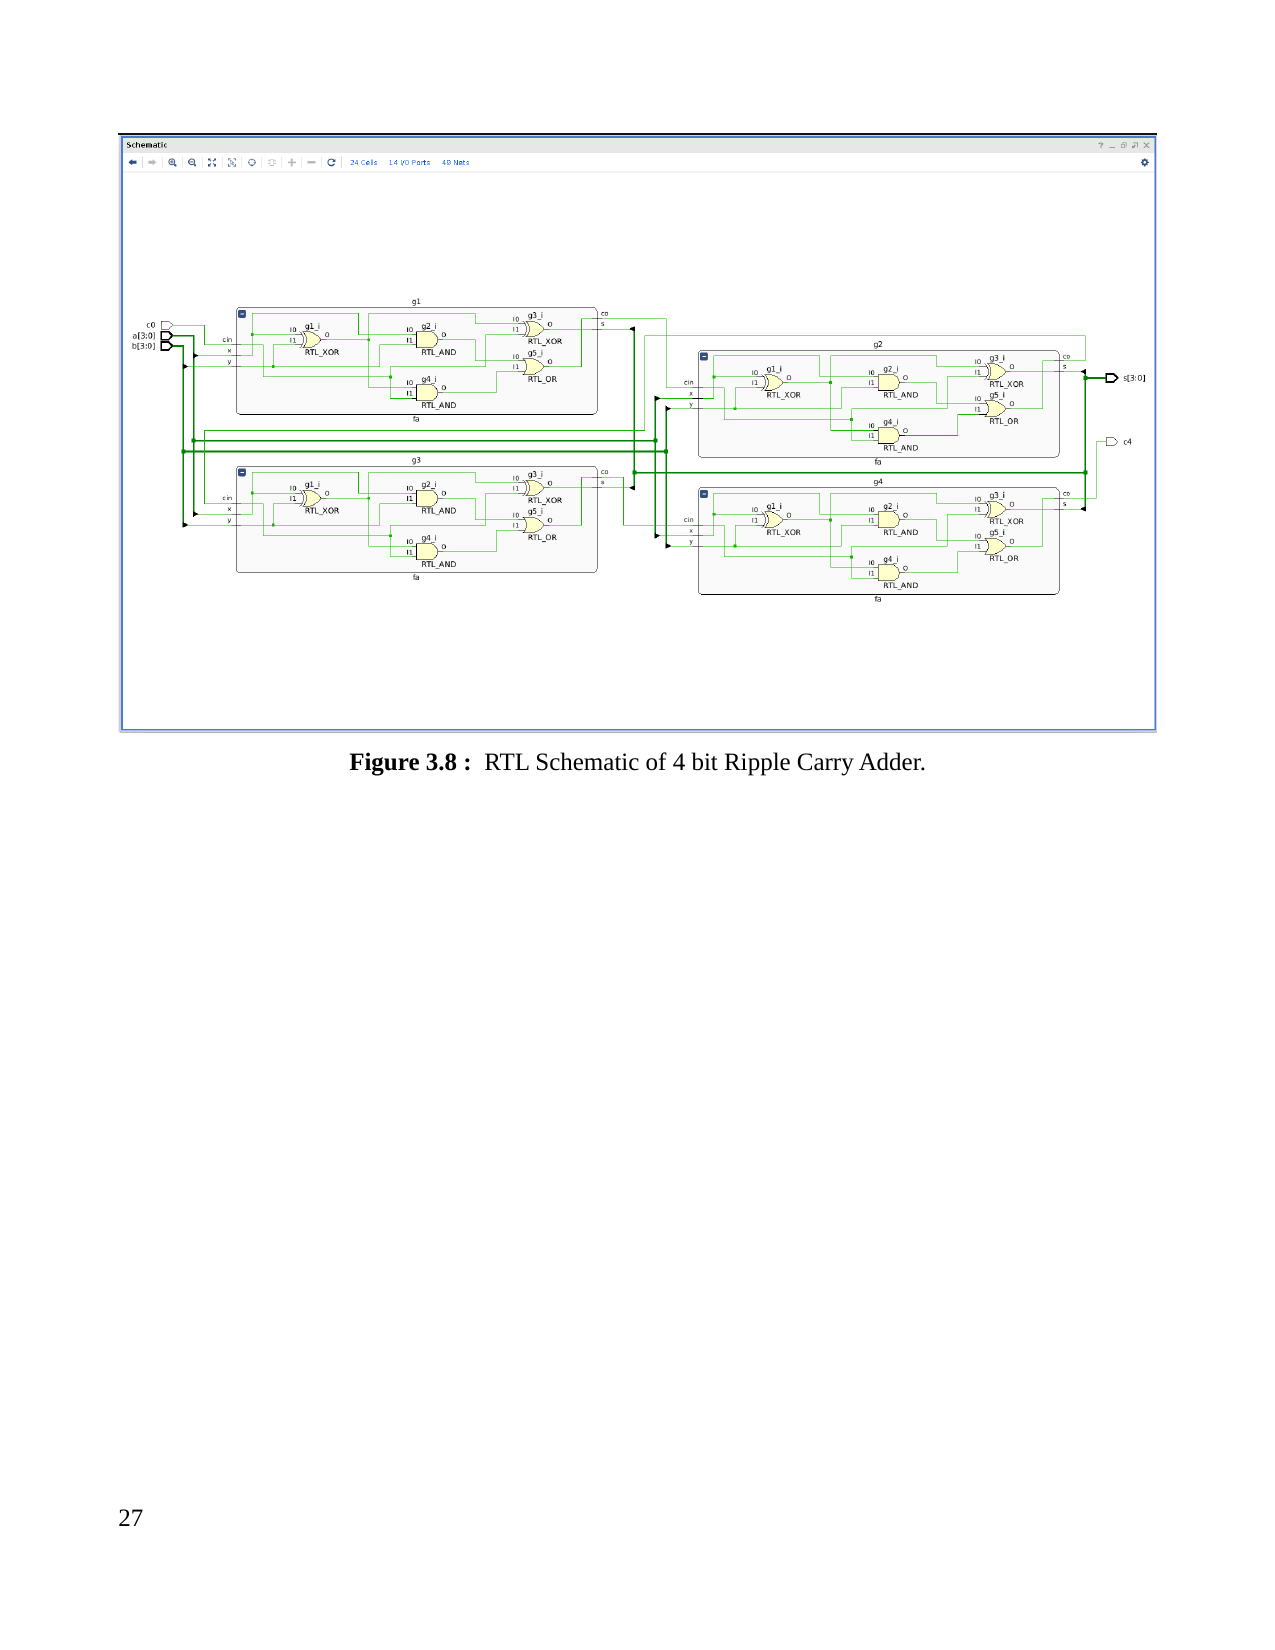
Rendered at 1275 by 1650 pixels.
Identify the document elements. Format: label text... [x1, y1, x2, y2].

picture [118, 133, 1157, 733]
text Figure 3.8 : RTL Schematic of 4 bit Ripple Carry Adder. [118, 733, 1157, 776]
text [118, 118, 1157, 133]
